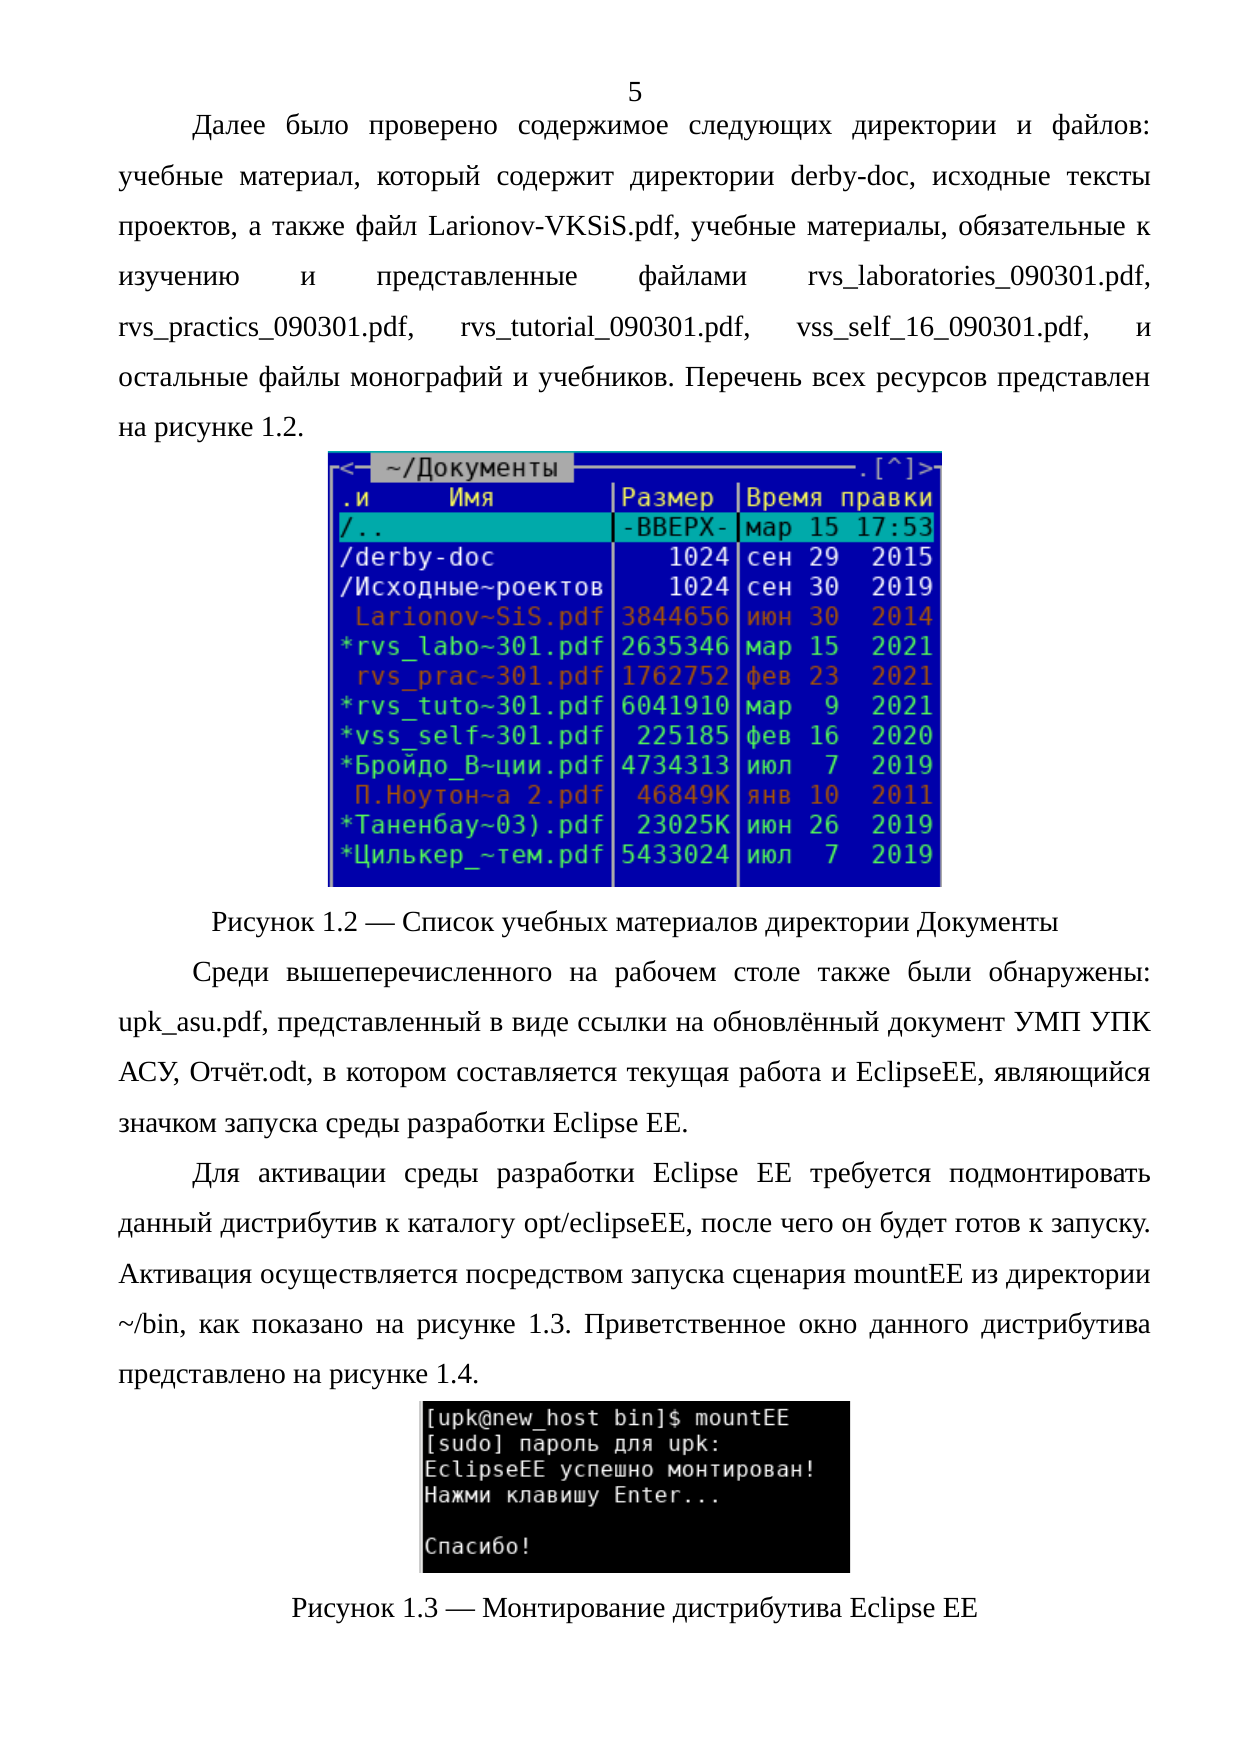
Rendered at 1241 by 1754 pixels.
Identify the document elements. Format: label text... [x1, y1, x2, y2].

text Рисунок 1.2 — Список учебных материалов директории Документы [118, 460, 1152, 937]
picture [327, 451, 942, 887]
picture [419, 1401, 851, 1573]
text Для активации среды разработки Eclipse EE требуется подмонтировать данный дистрибутив к каталогу opt/eclipseEE, после чего он будет готов к запуску. Активация осуществляется посредством запуска сценария mountEE из директории ~/bin, как показано на рисунке 1.3. Приветственное окно данного дистрибутива представлено на рисунке 1.4. [118, 1155, 1152, 1390]
text Далее было проверено содержимое следующих директории и файлов: учебные материал, который содержит директории derby-doc, исходные тексты проектов, а также файл Larionov-VKSiS.pdf, учебные материалы, обязательные к изучению и представленные файлами rvs_laboratories_090301.pdf, rvs_practics_090301.pdf, rvs_tutorial_090301.pdf, vss_self_16_090301.pdf, и остальные файлы монографий и учебников. Перечень всех ресурсов представлен на рисунке 1.2. [118, 107, 1152, 443]
text Рисунок 1.3 — Монтирование дистрибутива Eclipse EE [118, 1407, 1152, 1623]
text Среди вышеперечисленного на рабочем столе также были обнаружены: upk_asu.pdf, представленный в виде ссылки на обновлённый документ УМП УПК АСУ, Отчёт.odt, в котором составляется текущая работа и EclipseEE, являющийся значком запуска среды разработки Eclipse EE. [118, 954, 1152, 1138]
